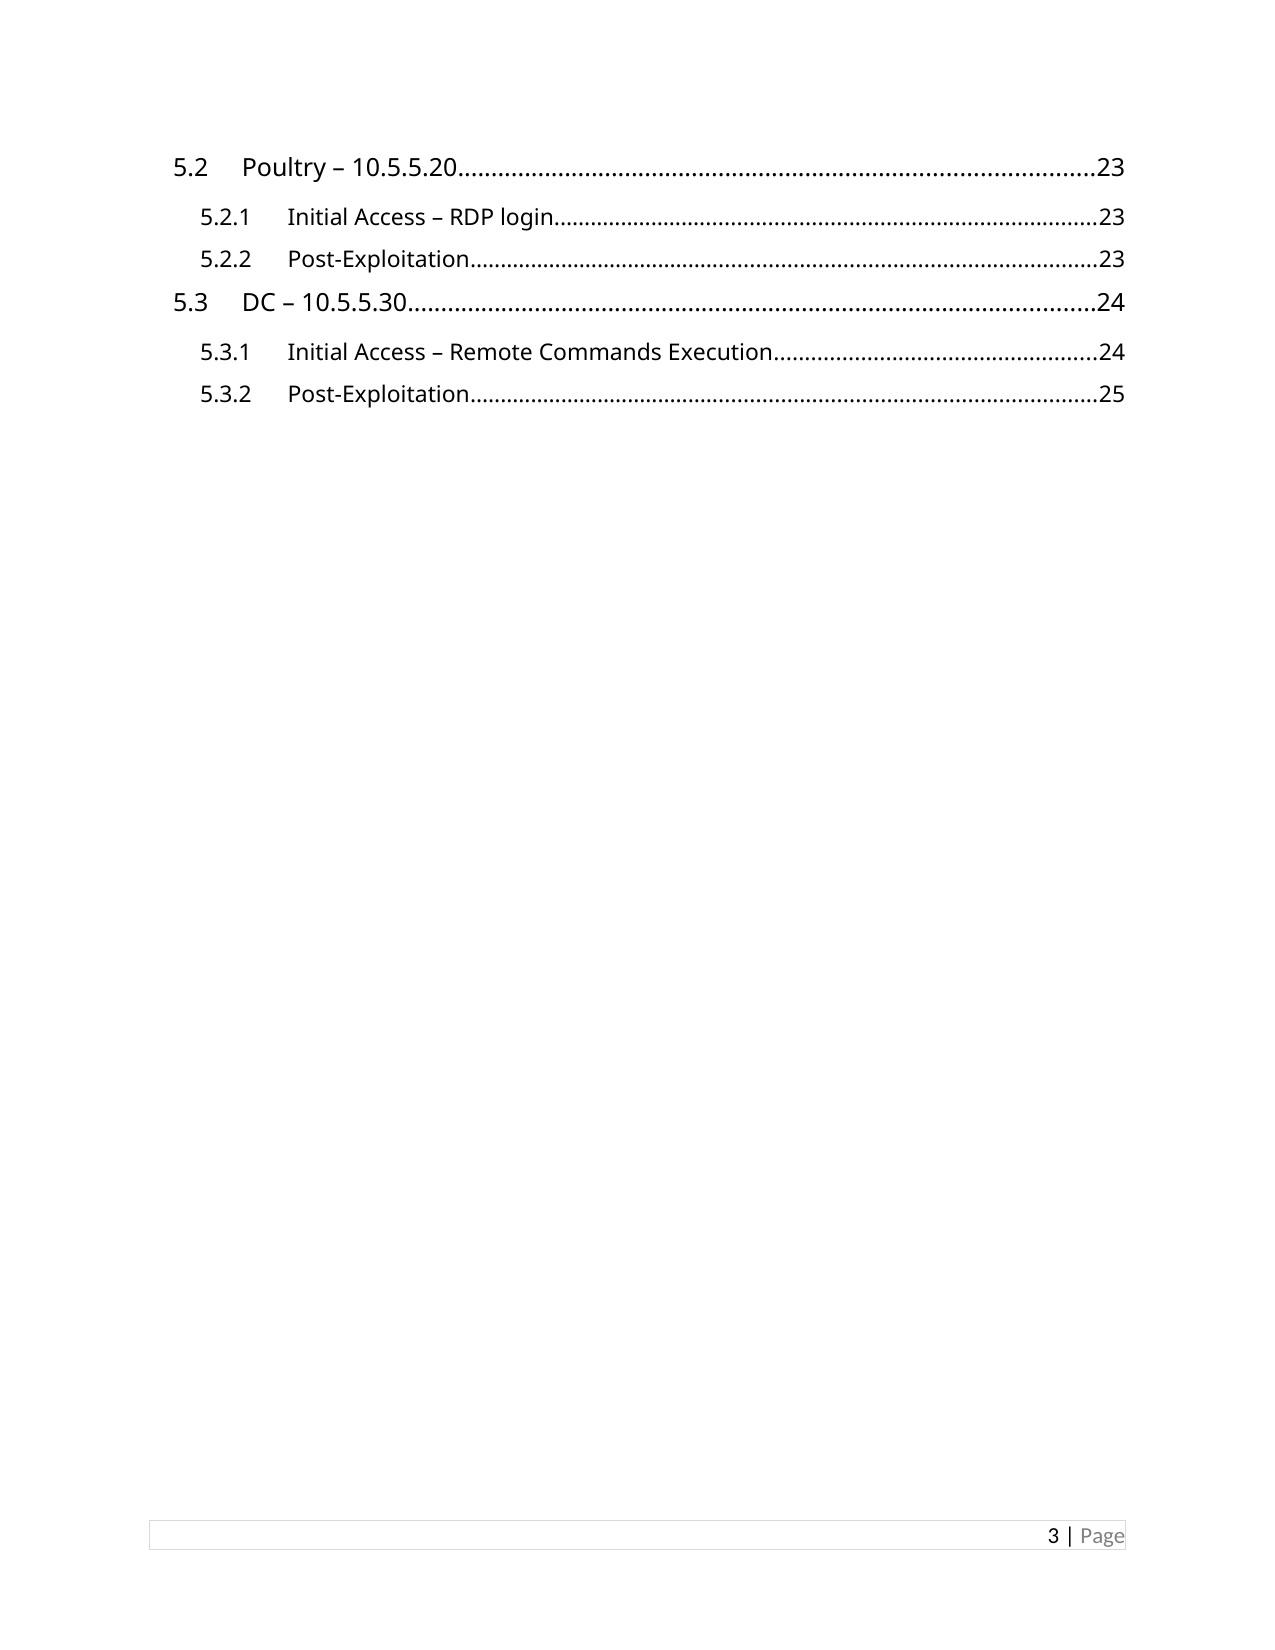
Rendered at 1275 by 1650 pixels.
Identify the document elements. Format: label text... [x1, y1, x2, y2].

text 5.3.2 Post-Exploitation 25 [200, 377, 1125, 409]
text 5.3 DC – 10.5.5.30 24 [173, 284, 1125, 319]
text 5.2.1 Initial Access – RDP login 23 [200, 201, 1125, 232]
text 5.2.2 Post-Exploitation 23 [200, 243, 1125, 274]
text 5.3.1 Initial Access – Remote Commands Execution 24 [200, 336, 1125, 367]
text 5.2 Poultry – 10.5.5.20 23 [173, 150, 1125, 184]
